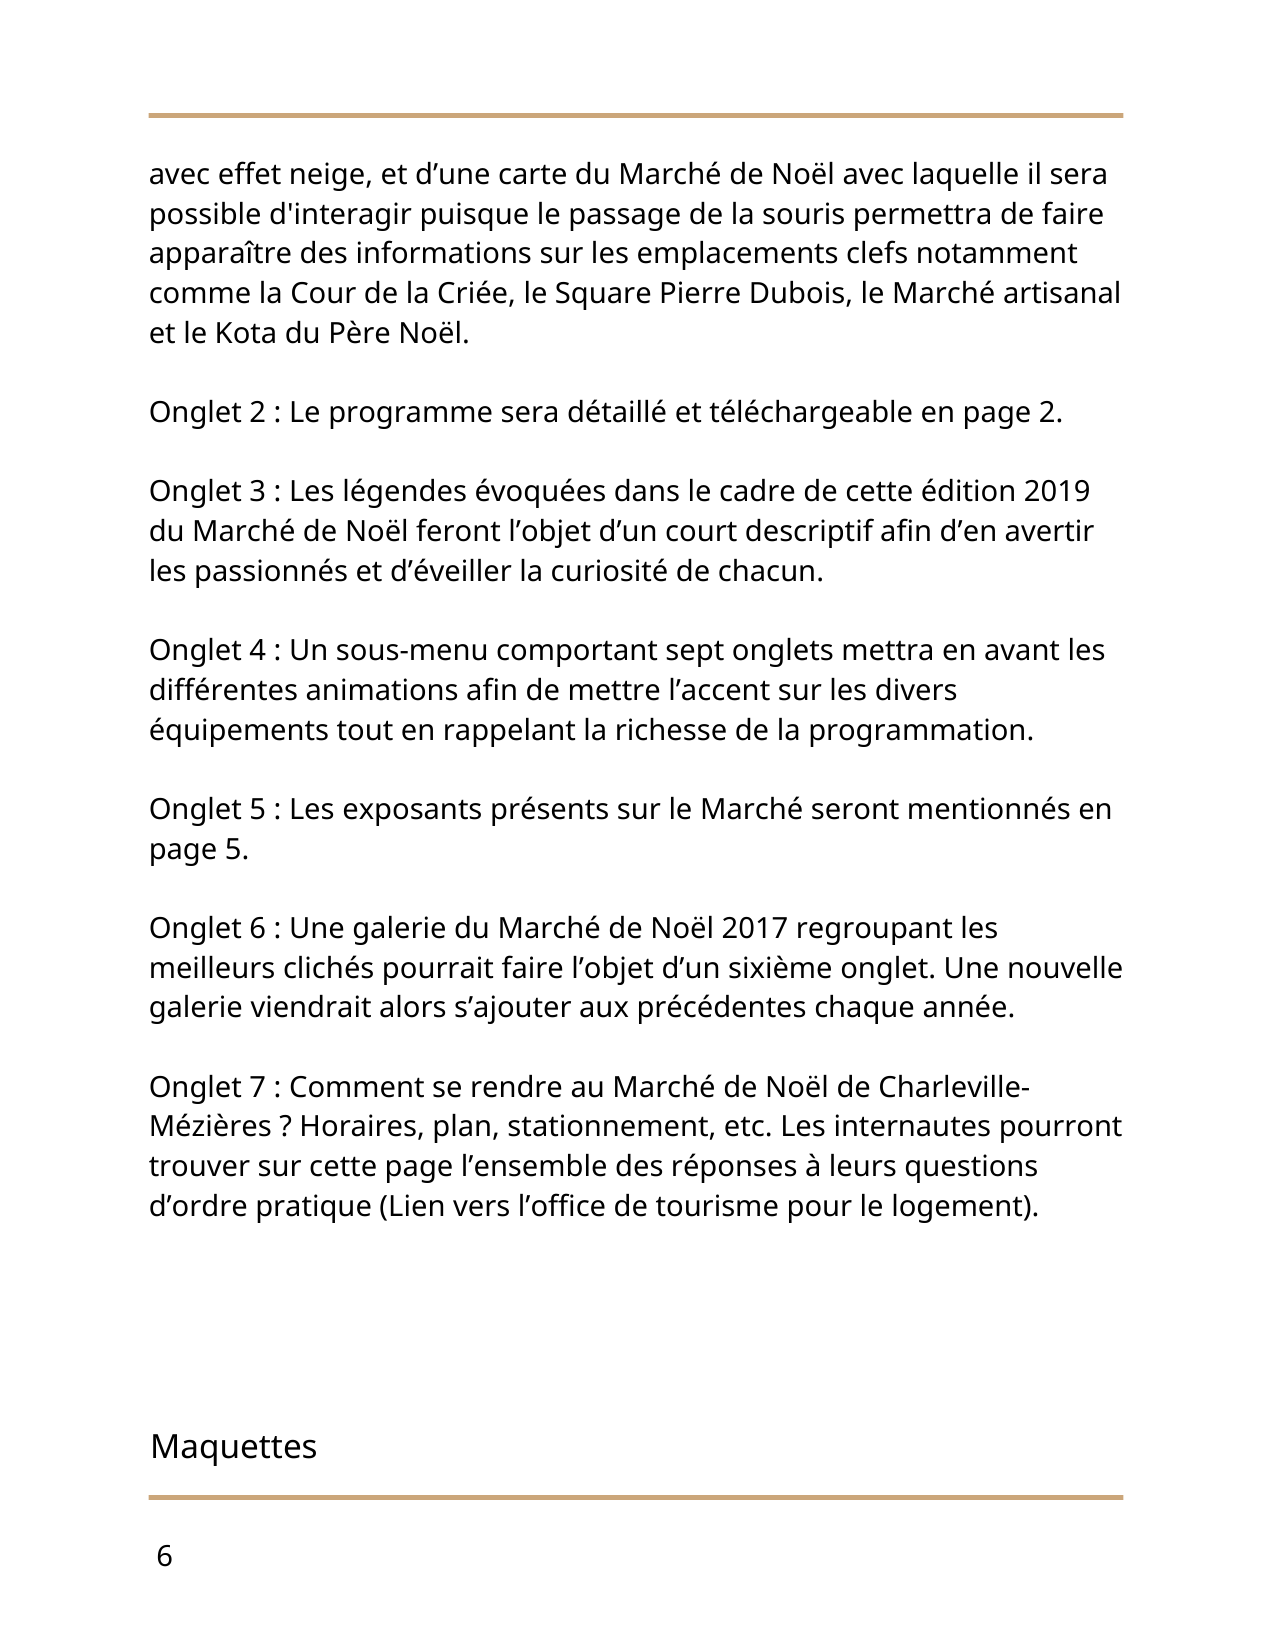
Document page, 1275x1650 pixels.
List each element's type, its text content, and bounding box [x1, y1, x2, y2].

text Onglet 7 : Comment se rendre au Marché de Noël de Charleville-Mézières ? Horaires, plan, stationnement, etc. Les internautes pourront trouver sur cette page l’ensemble des réponses à leurs questions d’ordre pratique (Lien vers l’office de tourisme pour le logement). [148, 1066, 1125, 1225]
text Onglet 3 : Les légendes évoquées dans le cadre de cette édition 2019 du Marché de Noël feront l’objet d’un court descriptif afin d’en avertir les passionnés et d’éveiller la curiosité de chacun. [148, 471, 1125, 590]
text Onglet 6 : Une galerie du Marché de Noël 2017 regroupant les meilleurs clichés pourrait faire l’objet d’un sixième onglet. Une nouvelle galerie viendrait alors s’ajouter aux précédentes chaque année. [148, 907, 1125, 1026]
subtitle Maquettes [150, 1423, 1125, 1469]
text Onglet 4 : Un sous-menu comportant sept onglets mettra en avant les différentes animations afin de mettre l’accent sur les divers équipements tout en rappelant la richesse de la programmation. [148, 629, 1125, 748]
picture [148, 1495, 1124, 1500]
picture [148, 113, 1124, 118]
text Onglet 5 : Les exposants présents sur le Marché seront mentionnés en page 5. [148, 788, 1125, 868]
text Onglet 2 : Le programme sera détaillé et téléchargeable en page 2. [148, 391, 1125, 431]
text avec effet neige, et d’une carte du Marché de Noël avec laquelle il sera possible d'interagir puisque le passage de la souris permettra de faire apparaître des informations sur les emplacements clefs notamment comme la Cour de la Criée, le Square Pierre Dubois, le Marché artisanal et le Kota du Père Noël. [148, 153, 1125, 352]
